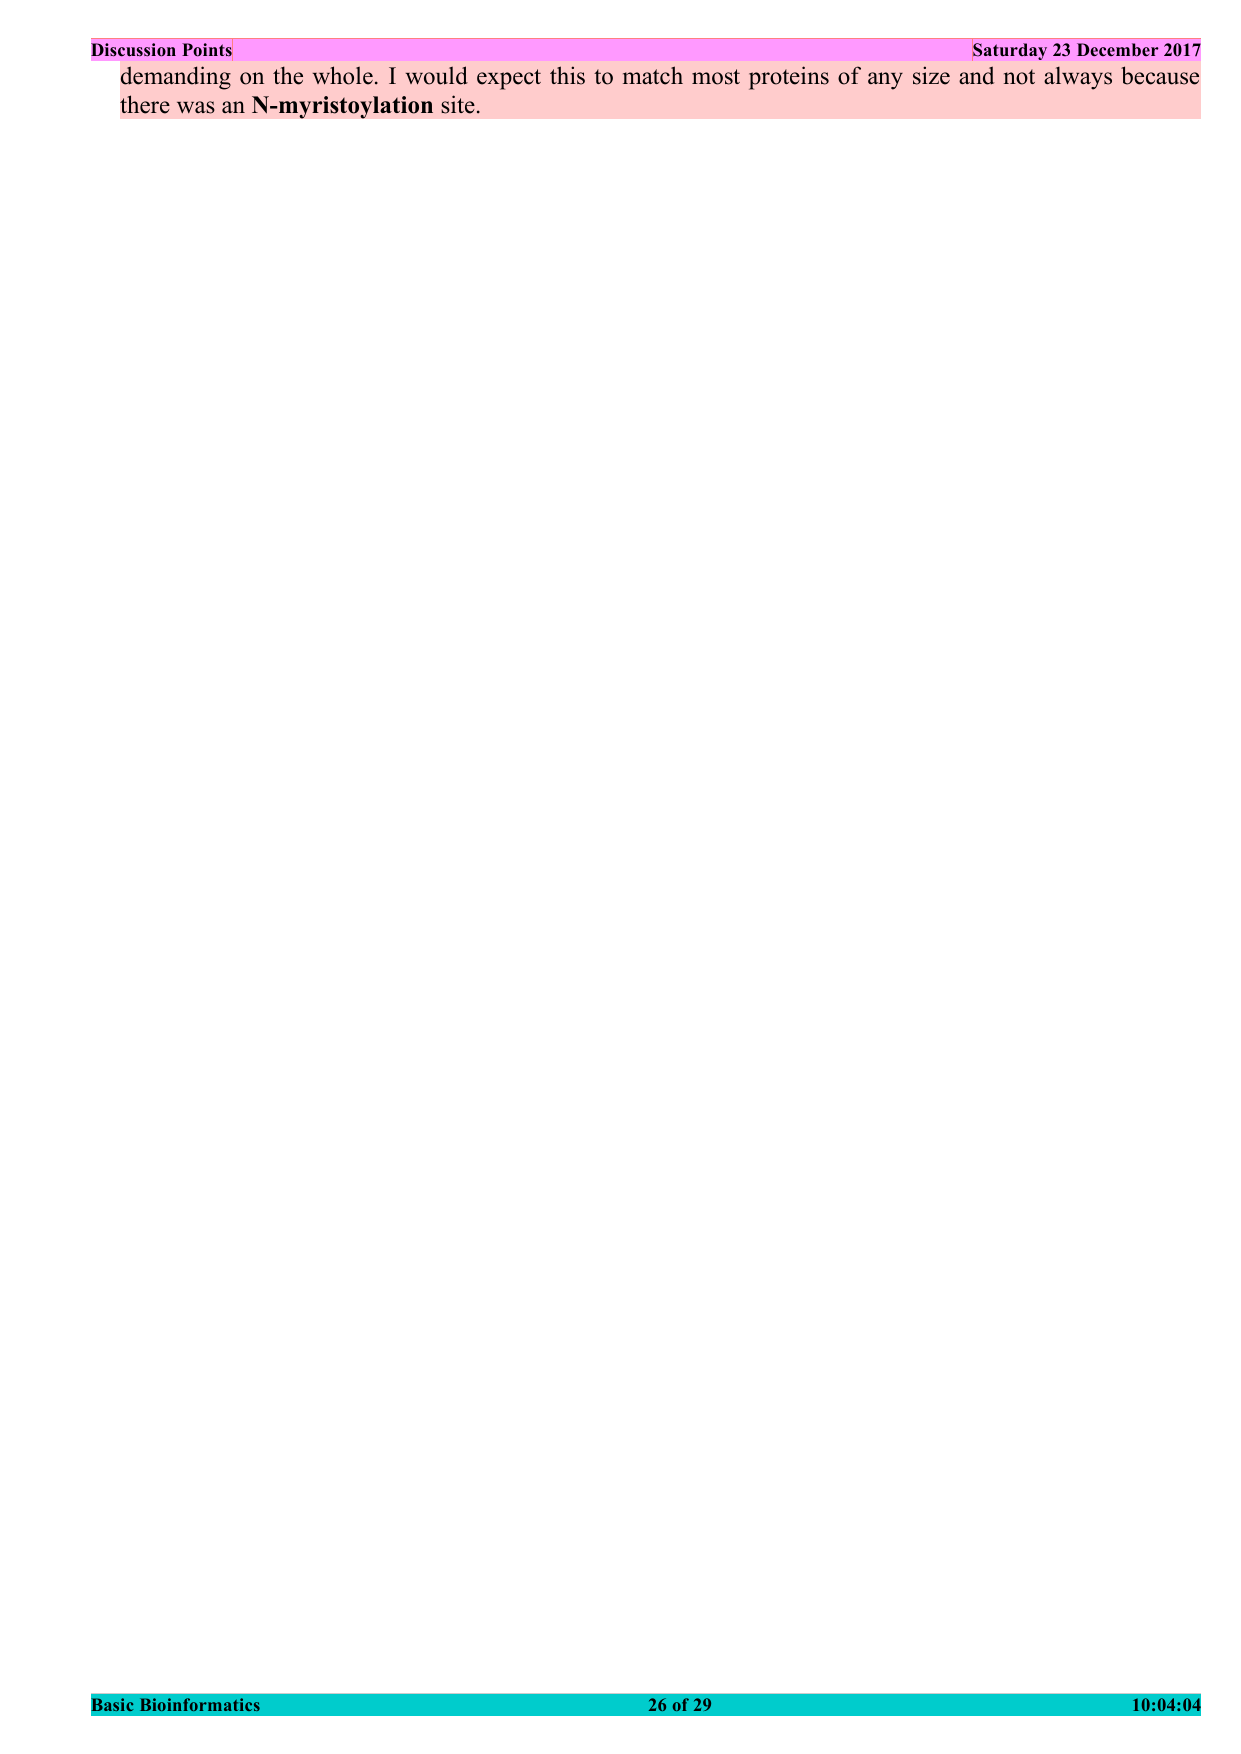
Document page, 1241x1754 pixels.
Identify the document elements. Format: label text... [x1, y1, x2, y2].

text demanding on the whole. I would expect this to match most proteins of any size and not always because there was an N-myristoylation site. [120, 61, 1201, 119]
